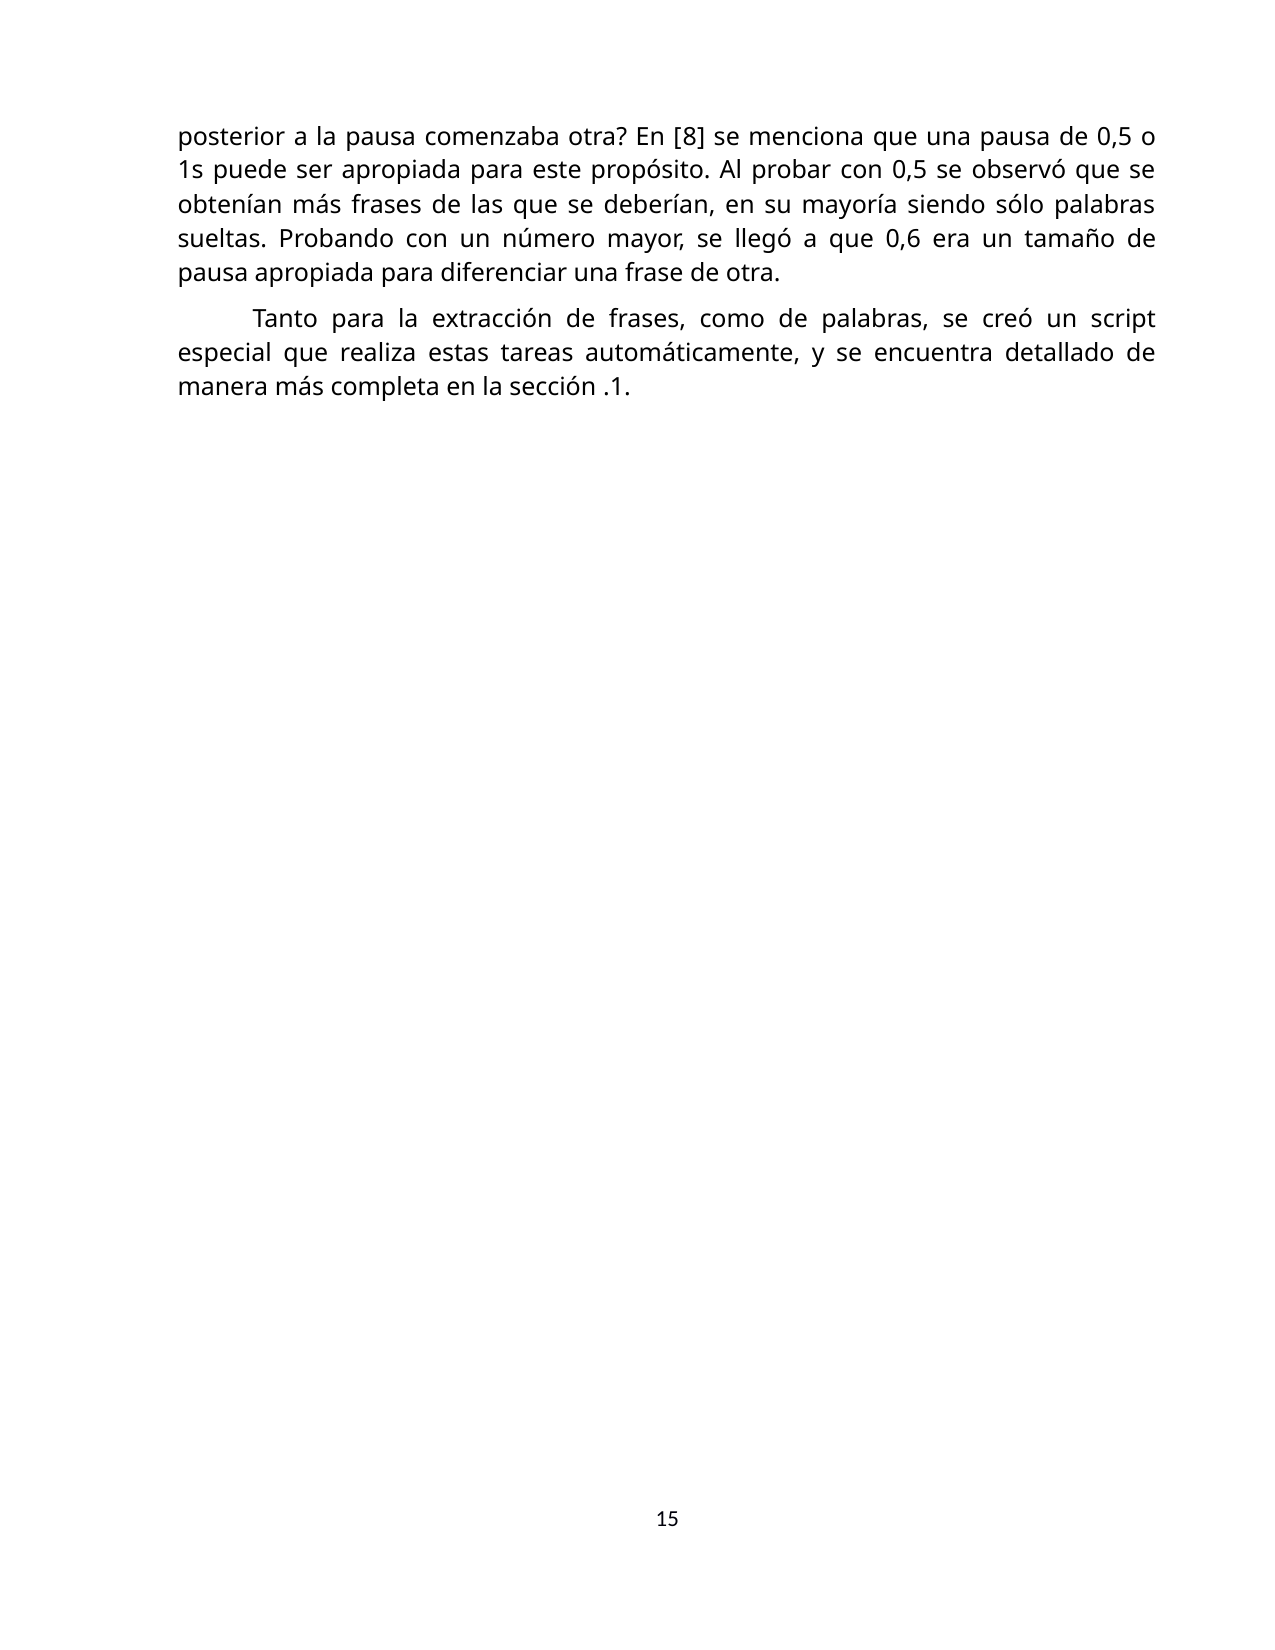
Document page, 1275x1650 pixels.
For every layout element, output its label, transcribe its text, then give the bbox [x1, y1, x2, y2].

text Tanto para la extracción de frases, como de palabras, se creó un script especial que realiza estas tareas automáticamente, y se encuentra detallado de manera más completa en la sección .1. [177, 301, 1157, 403]
text posterior a la pausa comenzaba otra? En [8] se menciona que una pausa de 0,5 o 1s puede ser apropiada para este propósito. Al probar con 0,5 se observó que se obtenían más frases de las que se deberían, en su mayoría siendo sólo palabras sueltas. Probando con un número mayor, se llegó a que 0,6 era un tamaño de pausa apropiada para diferenciar una frase de otra. [177, 118, 1157, 288]
